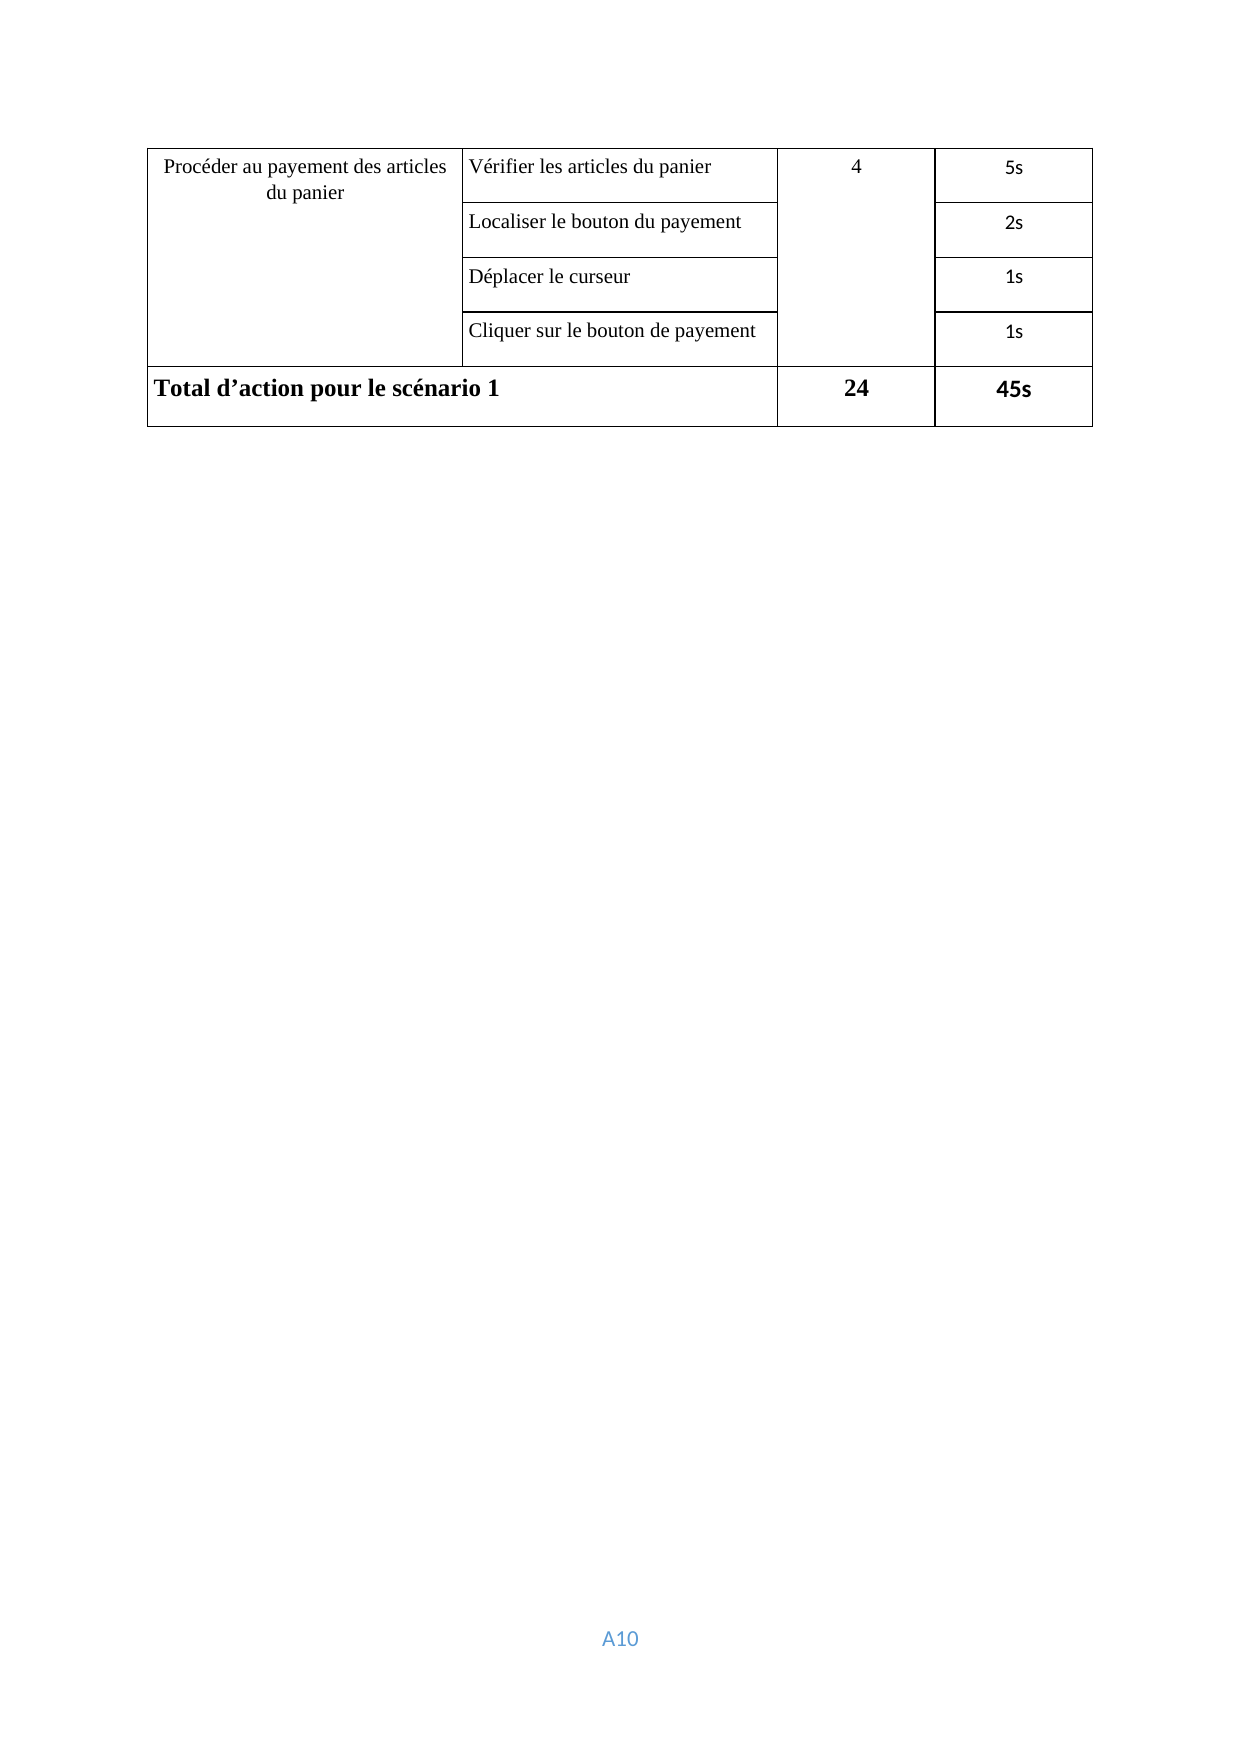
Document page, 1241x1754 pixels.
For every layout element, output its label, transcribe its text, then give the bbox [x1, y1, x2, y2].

table_cell Localiser le bouton du payement [463, 203, 777, 257]
table_cell 1s [936, 258, 1092, 311]
table_cell 4 [778, 149, 934, 366]
table_cell 1s [936, 313, 1092, 366]
table_cell Déplacer le curseur [463, 258, 777, 311]
table_cell Procéder au payement des articles du panier [148, 149, 462, 366]
table_cell Cliquer sur le bouton de payement [463, 313, 777, 366]
table_cell 2s [936, 203, 1092, 257]
table_cell Total d’action pour le scénario 1 [148, 367, 777, 426]
table_cell 45s [936, 367, 1092, 426]
table_cell 5s [936, 149, 1092, 202]
table_cell Vérifier les articles du panier [463, 149, 777, 202]
table_cell 24 [778, 367, 934, 426]
